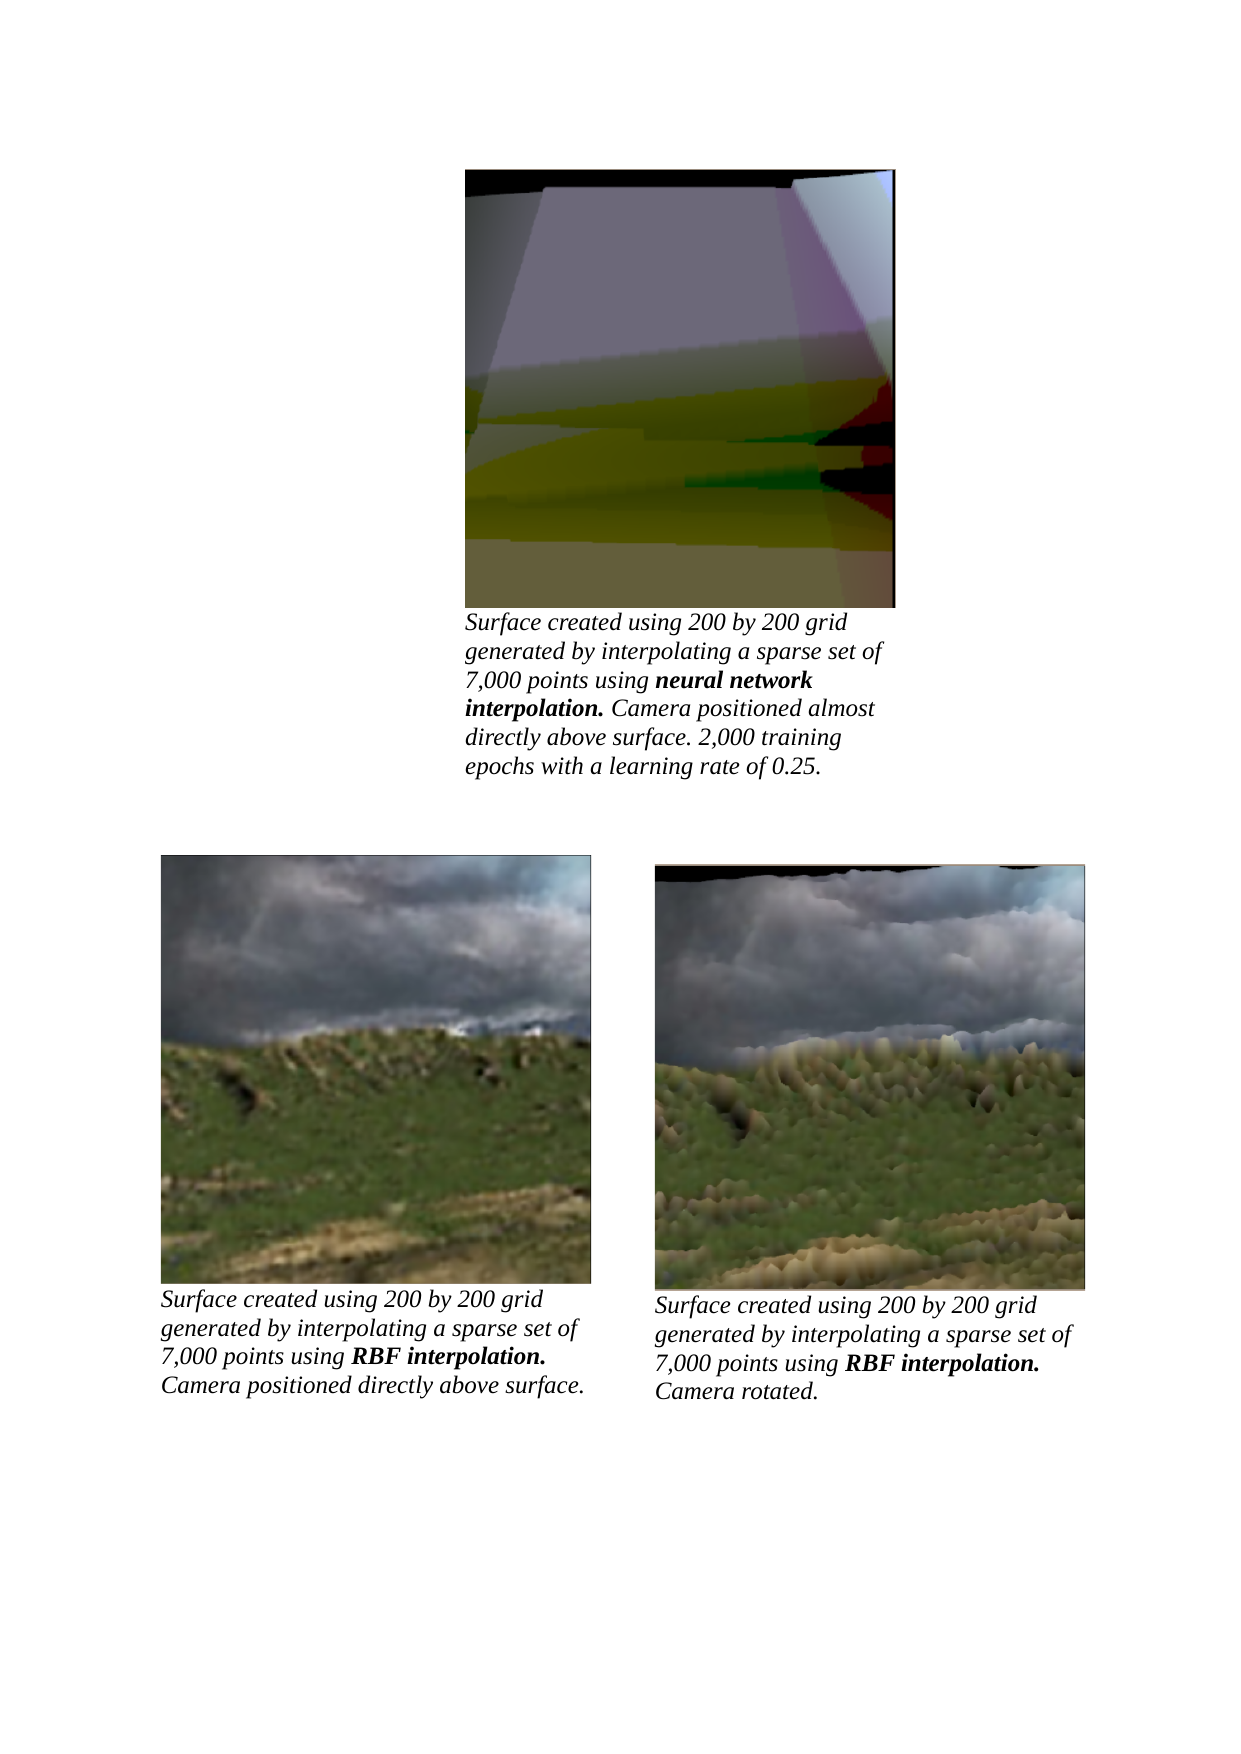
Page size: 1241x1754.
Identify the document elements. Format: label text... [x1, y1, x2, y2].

picture [465, 169, 896, 608]
text Surface created using 200 by 200 grid generated by interpolating a sparse set of 7,000 points using RBF interpolation. Camera rotated. [654, 1291, 1085, 1405]
picture [160, 855, 592, 1284]
picture [654, 864, 1086, 1291]
text Surface created using 200 by 200 grid generated by interpolating a sparse set of 7,000 points using neural network interpolation. Camera positioned almost directly above surface. 2,000 training epochs with a learning rate of 0.25. [465, 608, 896, 780]
text Surface created using 200 by 200 grid generated by interpolating a sparse set of 7,000 points using RBF interpolation. Camera positioned directly above surface. [161, 1284, 591, 1399]
